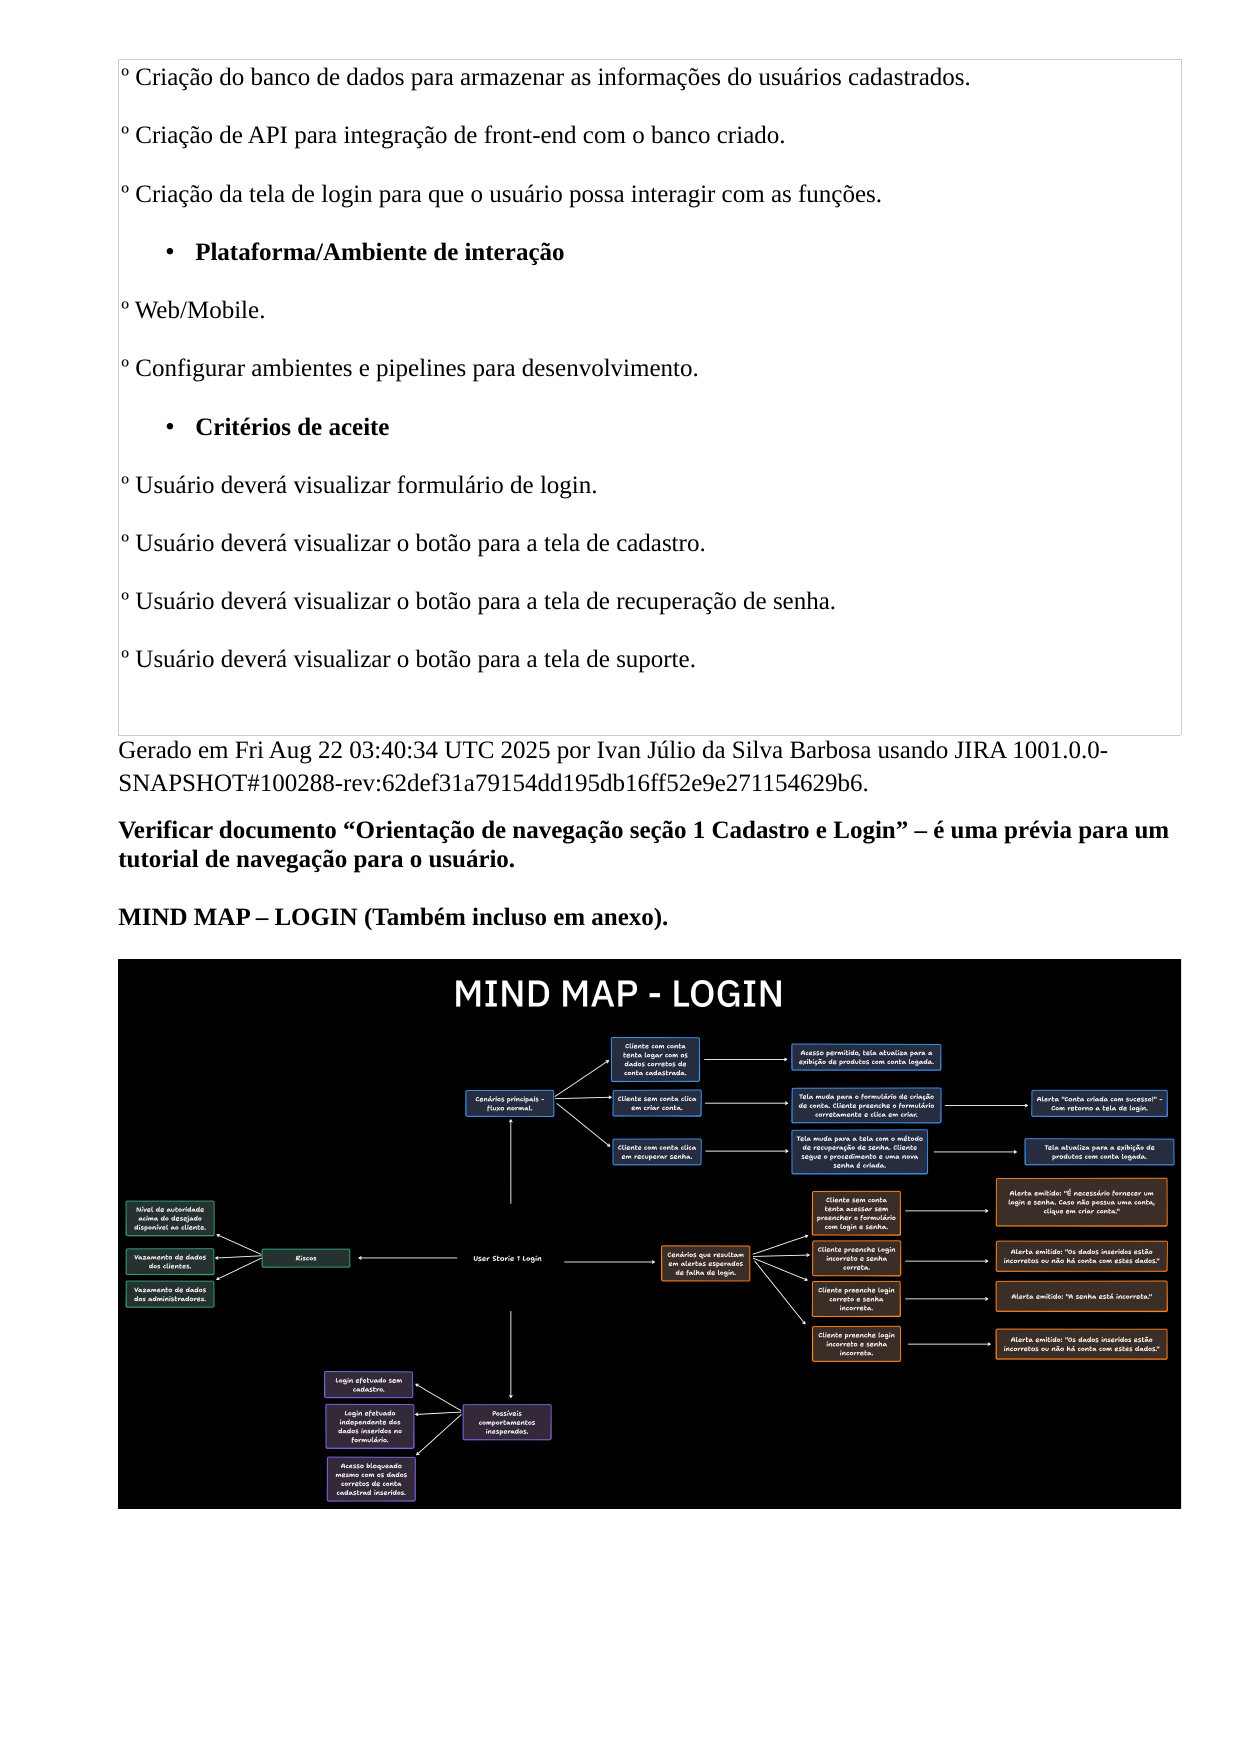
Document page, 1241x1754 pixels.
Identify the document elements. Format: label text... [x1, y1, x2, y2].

text Gerado em Fri Aug 22 03:40:34 UTC 2025 por Ivan Júlio da Silva Barbosa usando JIRA 1001.0.0-SNAPSHOT#100288-rev:62def31a79154dd195db16ff52e9e271154629b6. [118, 736, 1181, 797]
picture [118, 959, 1182, 1509]
text Verificar documento “Orientação de navegação seção 1 Cadastro e Login” – é uma prévia para um tutorial de navegação para o usuário. [118, 815, 1181, 873]
text MIND MAP – LOGIN (Também incluso em anexo). [118, 902, 1181, 930]
table_header Valor) A autenticação de usuários na plataforma é importante para que o sistema identifique se é um funcionário ou cliente. Assim, apenas as funções e informações pertinentes serão mostradas a cada um. Também permitindo que o usuário possa efetuar compras que ficarão atreladas a sua conta de acesso. Essa funcionalidade unificará o fluxo de cadastro, acesso ao site, a redefinição de senha e o acesso ao suporte. Narrativa do usuário) Como: Cliente. Eu quero: Acessar a página de login de usuário. Para: Realizar compras. 2.1 Como: Administrador. Eu quero: Acessar a página de login de usuário. Para: Atualizar as informações dos produtos. Requisitos Atores: Cliente/Administrador Interface: Ver documento em anexo da UI/UX Dados º Criação do banco de dados para armazenar as informações do usuários cadastrados. º Criação de API para integração de front-end com o banco criado. º Criação da tela de login para que o usuário possa interagir com as funções. Plataforma/Ambiente de interação º Web/Mobile. º Configurar ambientes e pipelines para desenvolvimento. Critérios de aceite º Usuário deverá visualizar formulário de login. º Usuário deverá visualizar o botão para a tela de cadastro. º Usuário deverá visualizar o botão para a tela de recuperação de senha. º Usuário deverá visualizar o botão para a tela de suporte. [119, 60, 1181, 735]
